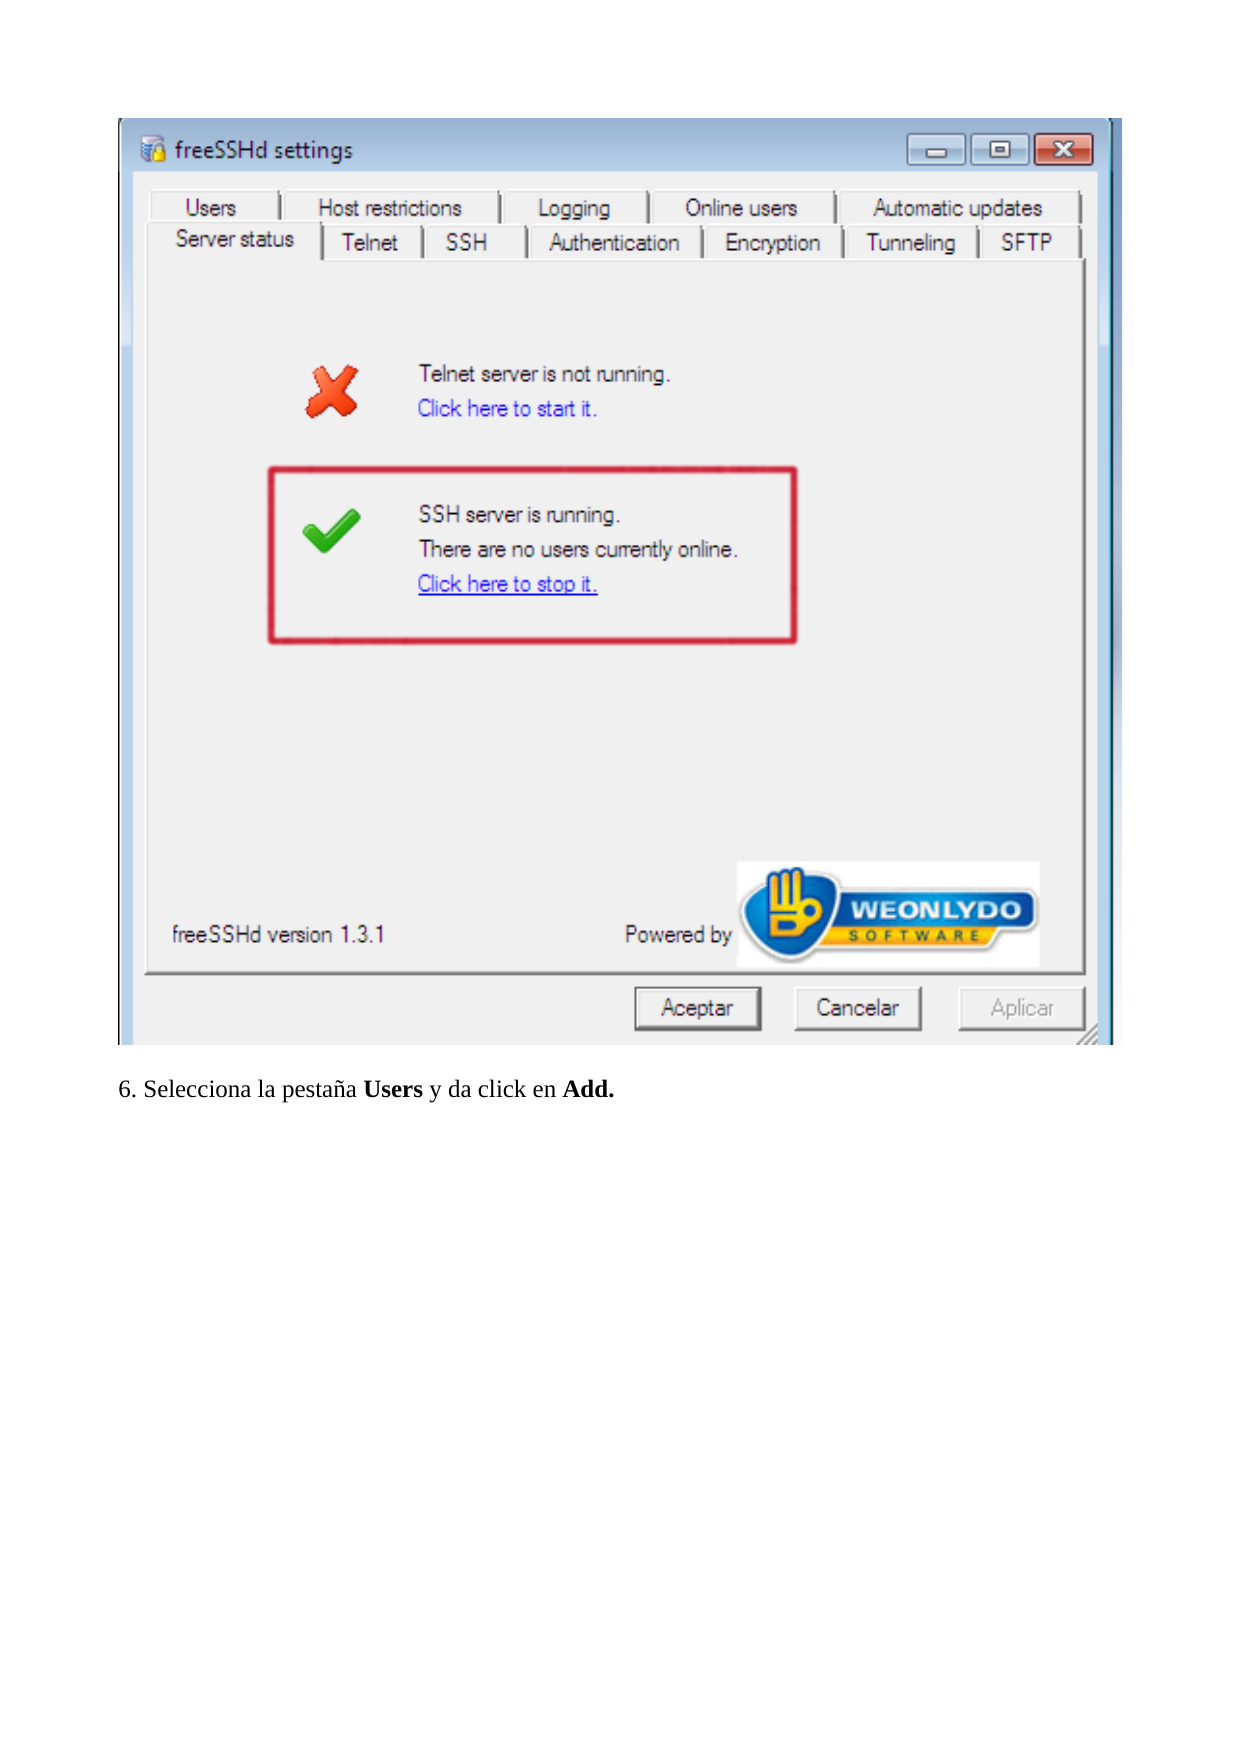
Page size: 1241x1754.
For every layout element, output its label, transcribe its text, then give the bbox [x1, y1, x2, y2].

text 6. Selecciona la pestaña Users y da click en Add. [118, 1074, 1122, 1102]
picture [118, 118, 1123, 1045]
